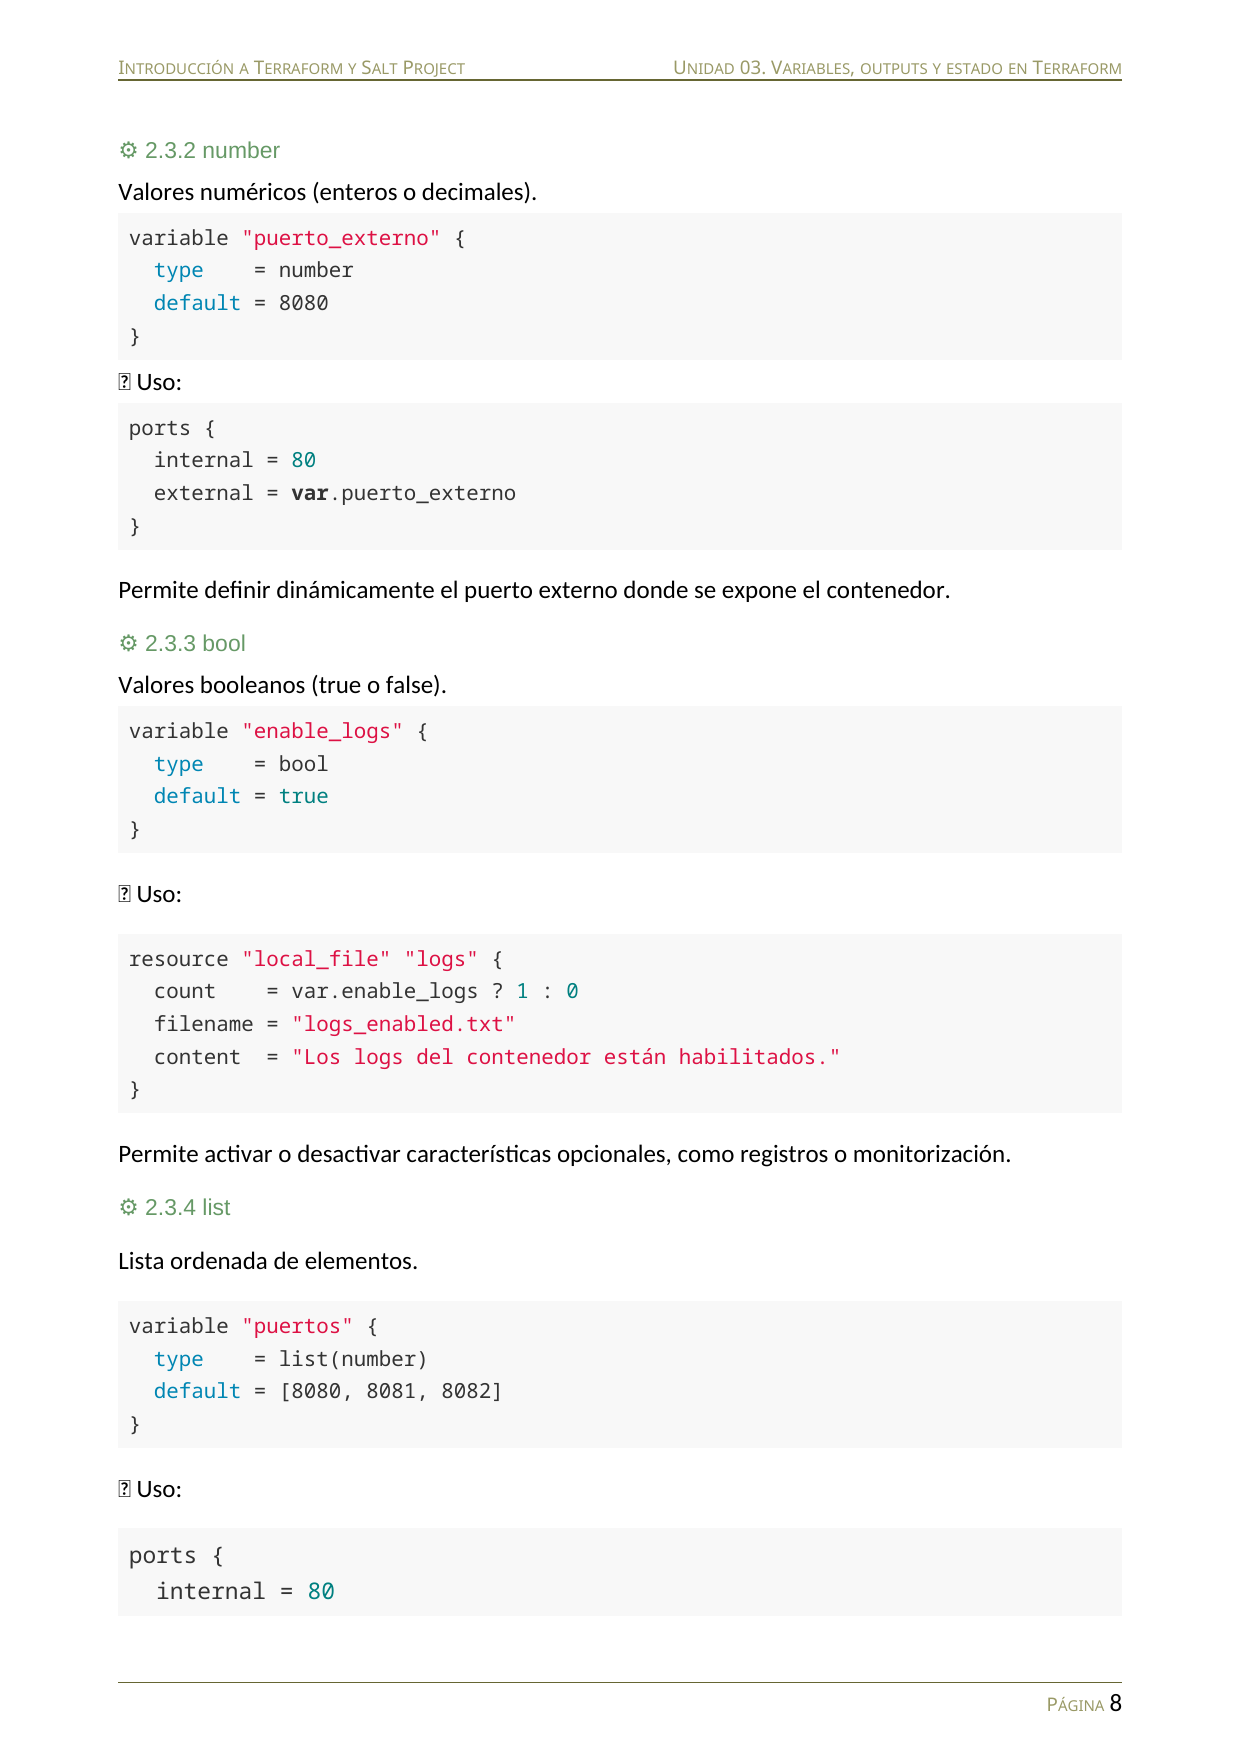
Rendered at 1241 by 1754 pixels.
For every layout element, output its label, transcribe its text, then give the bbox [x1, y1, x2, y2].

text Valores numéricos (enteros o decimales). [118, 176, 1122, 206]
text 💡 Uso: [118, 878, 1122, 908]
subtitle ⚙️ 2.3.2 number [118, 137, 1122, 163]
text Lista ordenada de elementos. [118, 1245, 1122, 1276]
table_header variable "puertos" { type = list(number) default = [8080, 8081, 8082] } [118, 1301, 1122, 1448]
text Permite activar o desactivar características opcionales, como registros o monitorización. [118, 1138, 1122, 1169]
table_header ports { internal = 80 external = var.puerto_externo } [118, 403, 1122, 550]
table_header variable "enable_logs" { type = bool default = true } [118, 706, 1122, 853]
subtitle ⚙️ 2.3.3 bool [118, 630, 1122, 657]
text 💡 Uso: [118, 366, 1122, 396]
text Permite definir dinámicamente el puerto externo donde se expone el contenedor. [118, 575, 1122, 605]
table_header resource "local_file" "logs" { count = var.enable_logs ? 1 : 0 filename = "logs_enabled.txt" content = "Los logs del contenedor están habilitados." } [118, 934, 1122, 1113]
table_header variable "puerto_externo" { type = number default = 8080 } [118, 213, 1122, 360]
table_header ports { internal = 80 [118, 1528, 1122, 1616]
text 💡 Uso: [118, 1473, 1122, 1503]
text Valores booleanos (true o false). [118, 669, 1122, 699]
subtitle ⚙️ 2.3.4 list [118, 1194, 1122, 1220]
